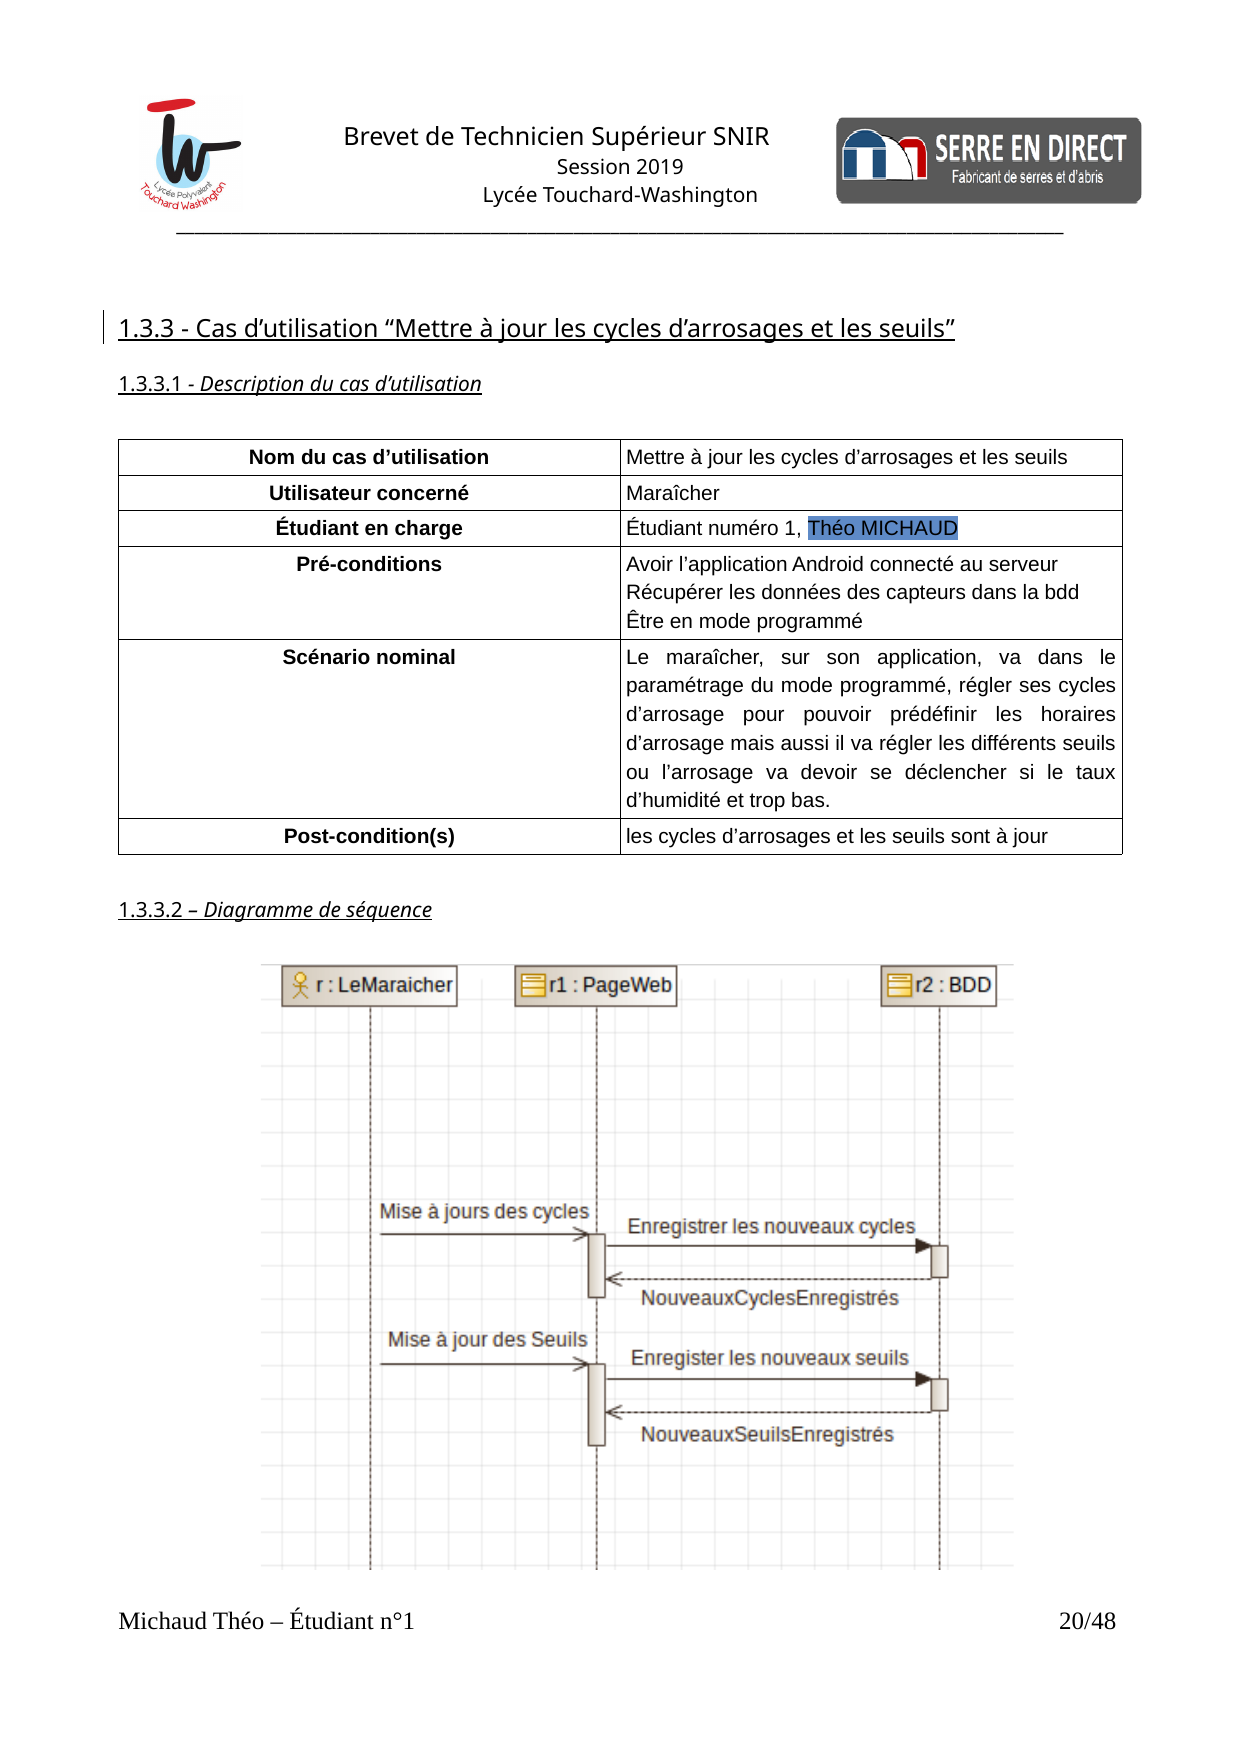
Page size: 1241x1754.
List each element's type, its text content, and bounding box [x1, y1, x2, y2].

picture [138, 95, 243, 212]
table_cell les cycles d’arrosages et les seuils sont à jour [621, 819, 1122, 853]
table_cell Scénario nominal [119, 640, 620, 818]
table_header Mettre à jour les cycles d’arrosages et les seuils [621, 440, 1122, 474]
subtitle 1.3.3.2 – Diagramme de séquence [118, 895, 1122, 923]
table_cell Étudiant en charge [119, 511, 620, 546]
table_cell Post-condition(s) [119, 819, 620, 853]
table_cell Le maraîcher, sur son application, va dans le paramétrage du mode programmé, régler ses cycles d’arrosage pour pouvoir prédéfinir les horaires d’arrosage mais aussi il va régler les différents seuils ou l’arrosage va devoir se déclencher si le taux d’humidité et trop bas. [621, 640, 1122, 818]
table_cell Étudiant numéro 1, Théo MICHAUD [621, 511, 1122, 546]
table_cell Avoir l’application Android connecté au serveur Récupérer les données des capteurs dans la bdd Être en mode programmé [621, 547, 1122, 639]
picture [831, 115, 1145, 208]
subtitle 1.3.3.1 - Description du cas d’utilisation [118, 369, 1122, 398]
table_cell Maraîcher [621, 476, 1122, 510]
table_header Nom du cas d’utilisation [119, 440, 620, 474]
picture [260, 964, 1014, 1570]
table_cell Utilisateur concerné [119, 476, 620, 510]
table_cell Pré-conditions [119, 547, 620, 639]
subtitle 1.3.3 - Cas d’utilisation “Mettre à jour les cycles d’arrosages et les seuils” [118, 310, 1122, 344]
